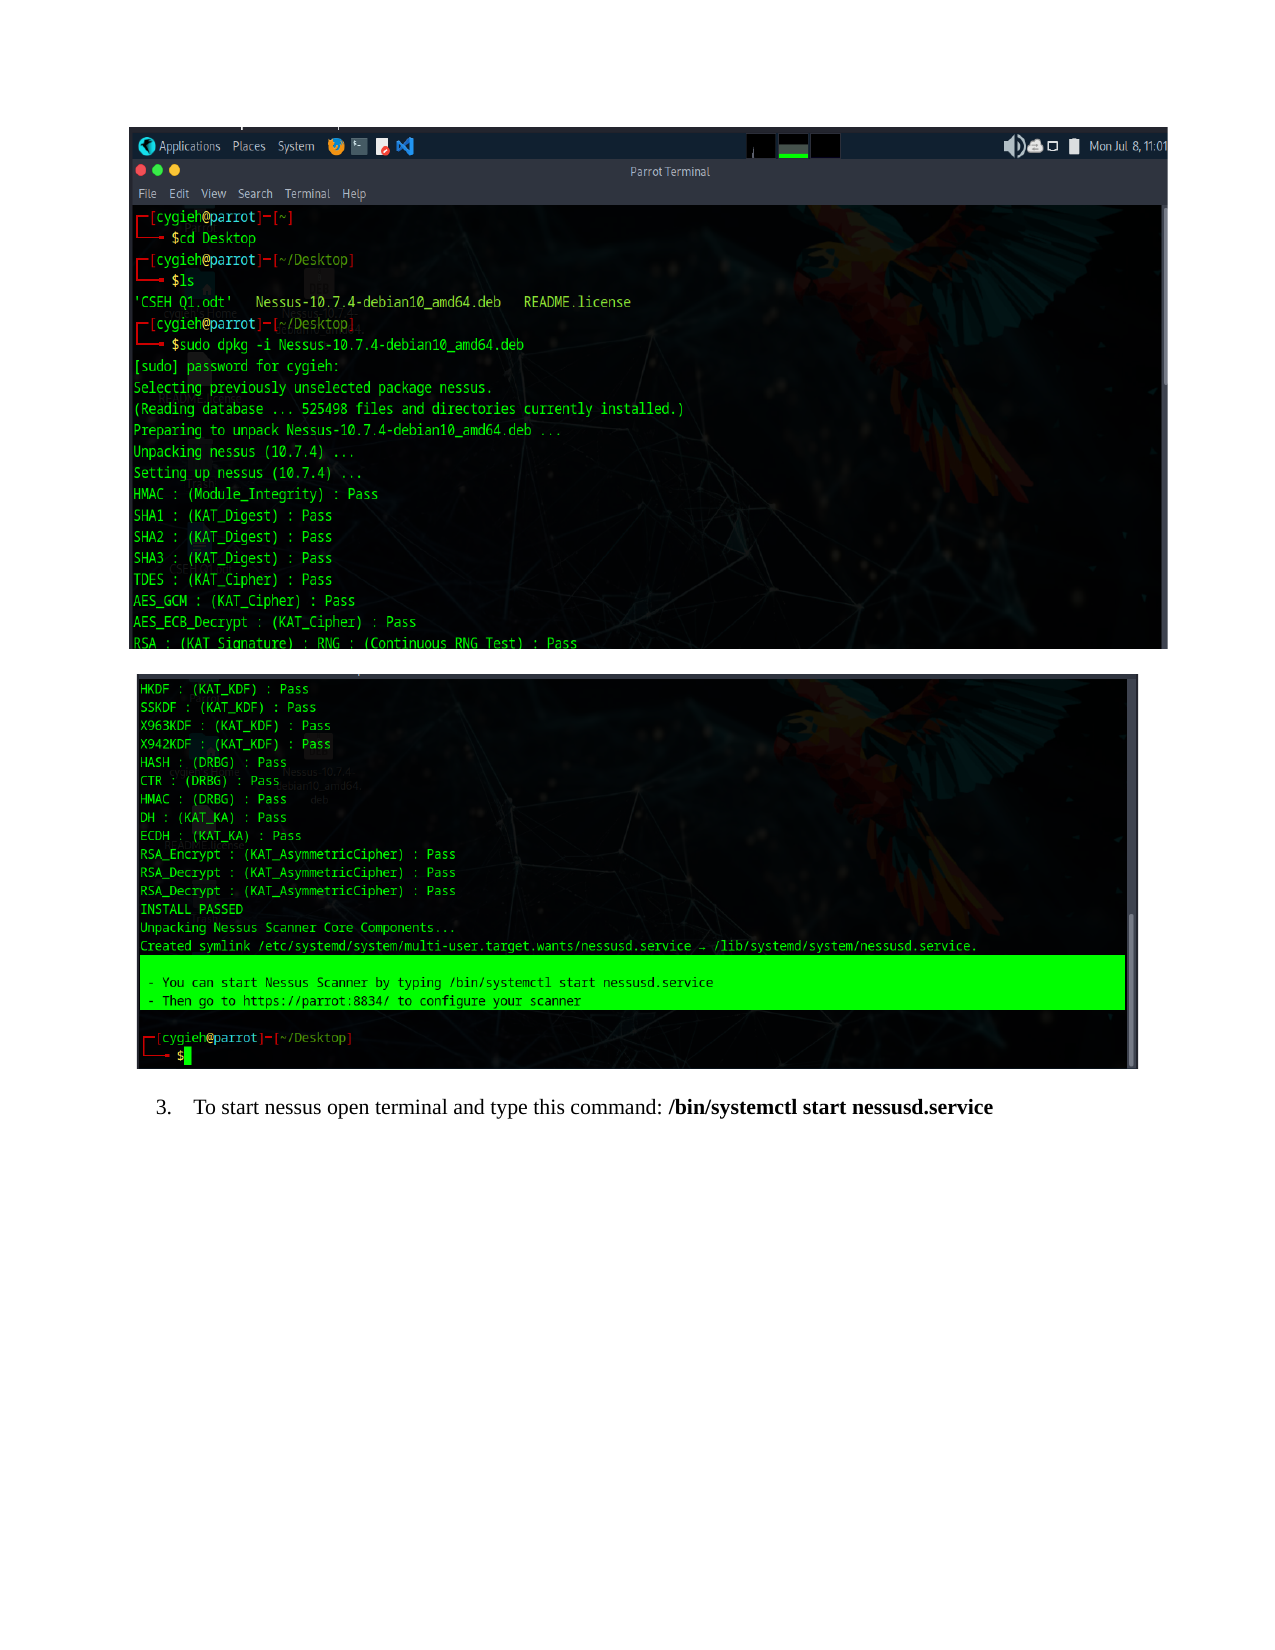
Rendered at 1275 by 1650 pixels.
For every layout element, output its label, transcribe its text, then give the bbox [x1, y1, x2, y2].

picture [129, 127, 1168, 649]
picture [136, 674, 1139, 1069]
list To start nessus open terminal and type this command: /bin/systemctl start nessusd.service [156, 1094, 1157, 1119]
